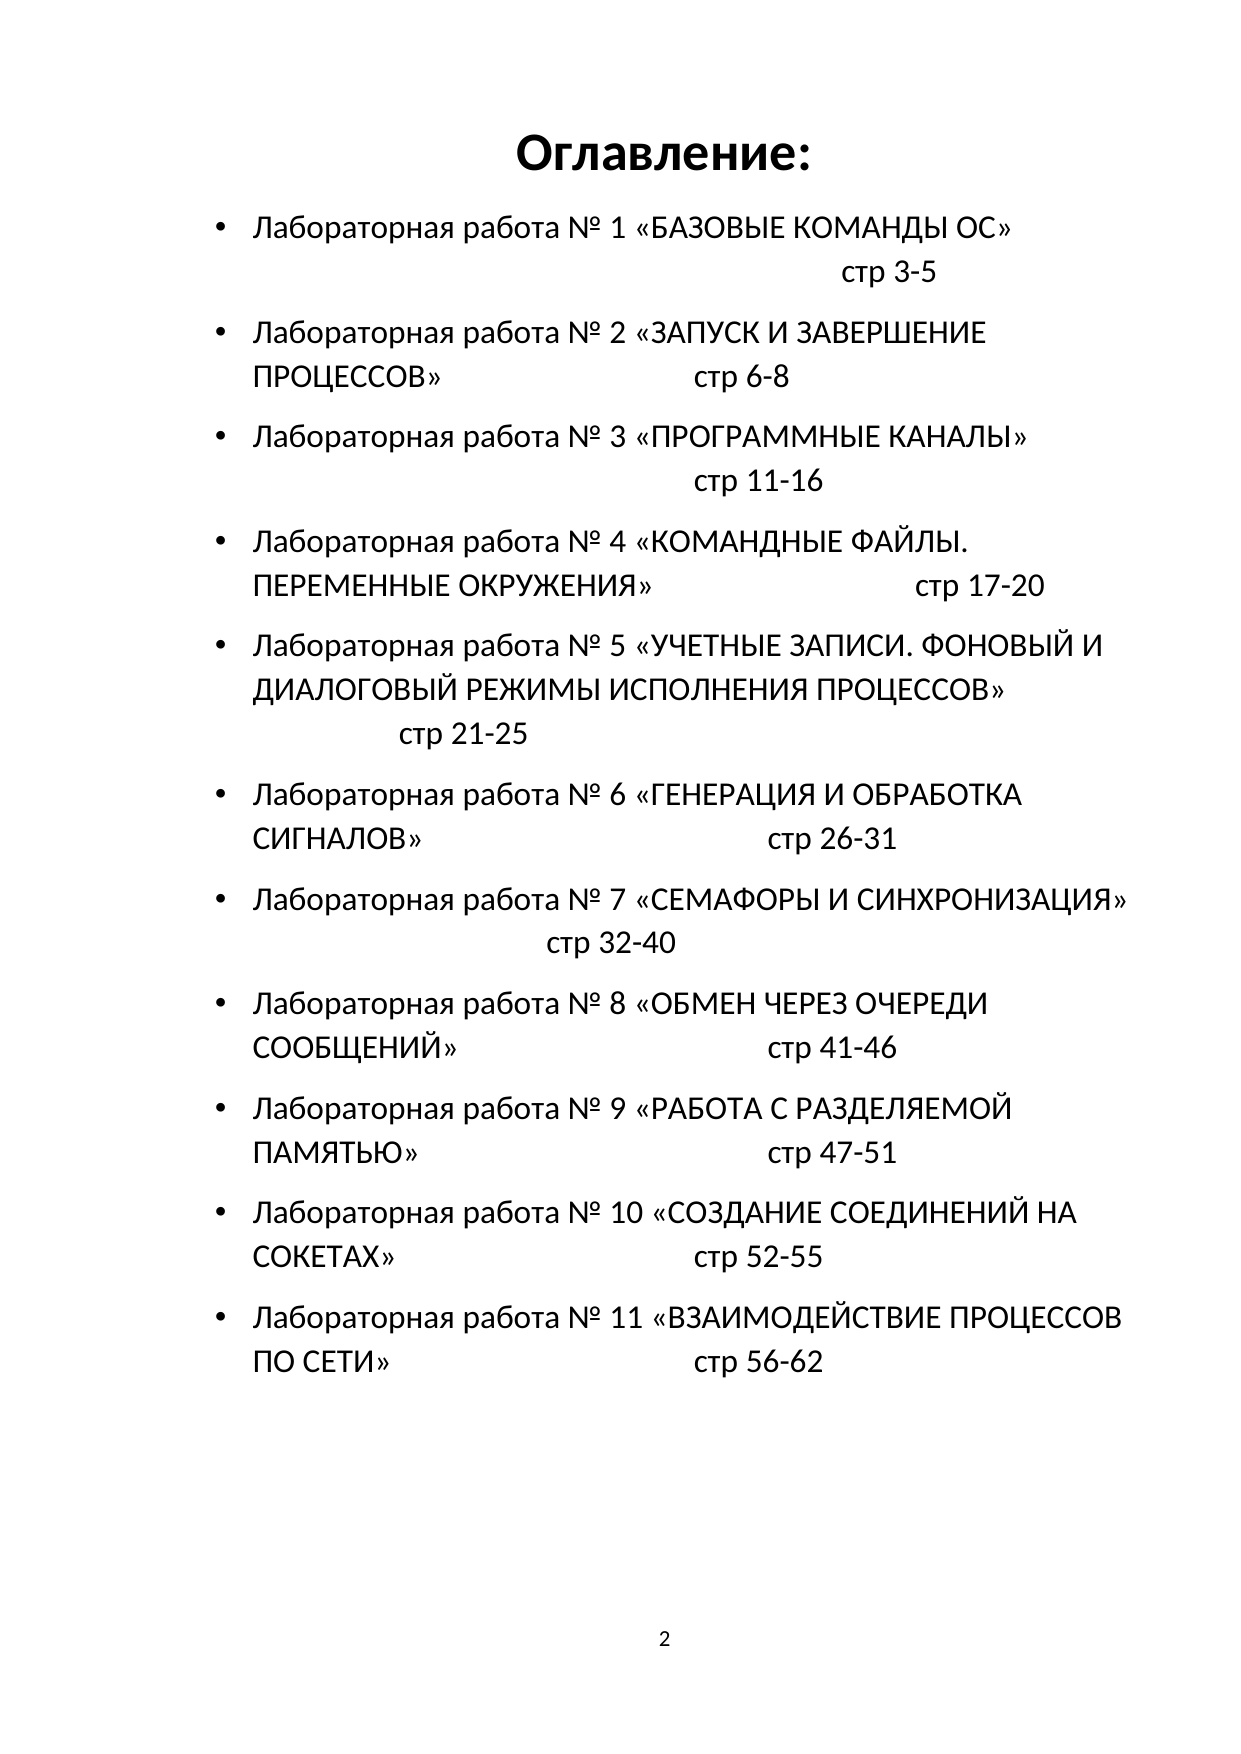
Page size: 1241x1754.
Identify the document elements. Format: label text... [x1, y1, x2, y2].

list Лабораторная работа № 7 «СЕМАФОРЫ И СИНХРОНИЗАЦИЯ» стр 32-40 [215, 878, 1152, 962]
list Лабораторная работа № 2 «ЗАПУСК И ЗАВЕРШЕНИЕ ПРОЦЕССОВ» стр 6-8 [215, 311, 1152, 395]
list Лабораторная работа № 1 «БАЗОВЫЕ КОМАНДЫ ОС» стр 3-5 [215, 206, 1152, 291]
list Лабораторная работа № 9 «РАБОТА С РАЗДЕЛЯЕМОЙ ПАМЯТЬЮ» стр 47-51 [215, 1087, 1152, 1171]
list Лабораторная работа № 4 «КОМАНДНЫЕ ФАЙЛЫ. ПЕРЕМЕННЫЕ ОКРУЖЕНИЯ» стр 17-20 [215, 520, 1152, 604]
text Оглавление: [177, 118, 1152, 184]
list Лабораторная работа № 5 «УЧЕТНЫЕ ЗАПИСИ. ФОНОВЫЙ И ДИАЛОГОВЫЙ РЕЖИМЫ ИСПОЛНЕНИЯ ПРОЦЕССОВ» стр 21-25 [215, 624, 1152, 753]
list Лабораторная работа № 6 «ГЕНЕРАЦИЯ И ОБРАБОТКА СИГНАЛОВ» стр 26-31 [215, 773, 1152, 858]
list Лабораторная работа № 3 «ПРОГРАММНЫЕ КАНАЛЫ» стр 11-16 [215, 415, 1152, 500]
list Лабораторная работа № 10 «СОЗДАНИЕ СОЕДИНЕНИЙ НА СОКЕТАХ» стр 52-55 [215, 1191, 1152, 1276]
list Лабораторная работа № 11 «ВЗАИМОДЕЙСТВИЕ ПРОЦЕССОВ ПО СЕТИ» стр 56-62 [215, 1296, 1152, 1381]
list Лабораторная работа № 8 «ОБМЕН ЧЕРЕЗ ОЧЕРЕДИ СООБЩЕНИЙ» стр 41-46 [215, 982, 1152, 1067]
